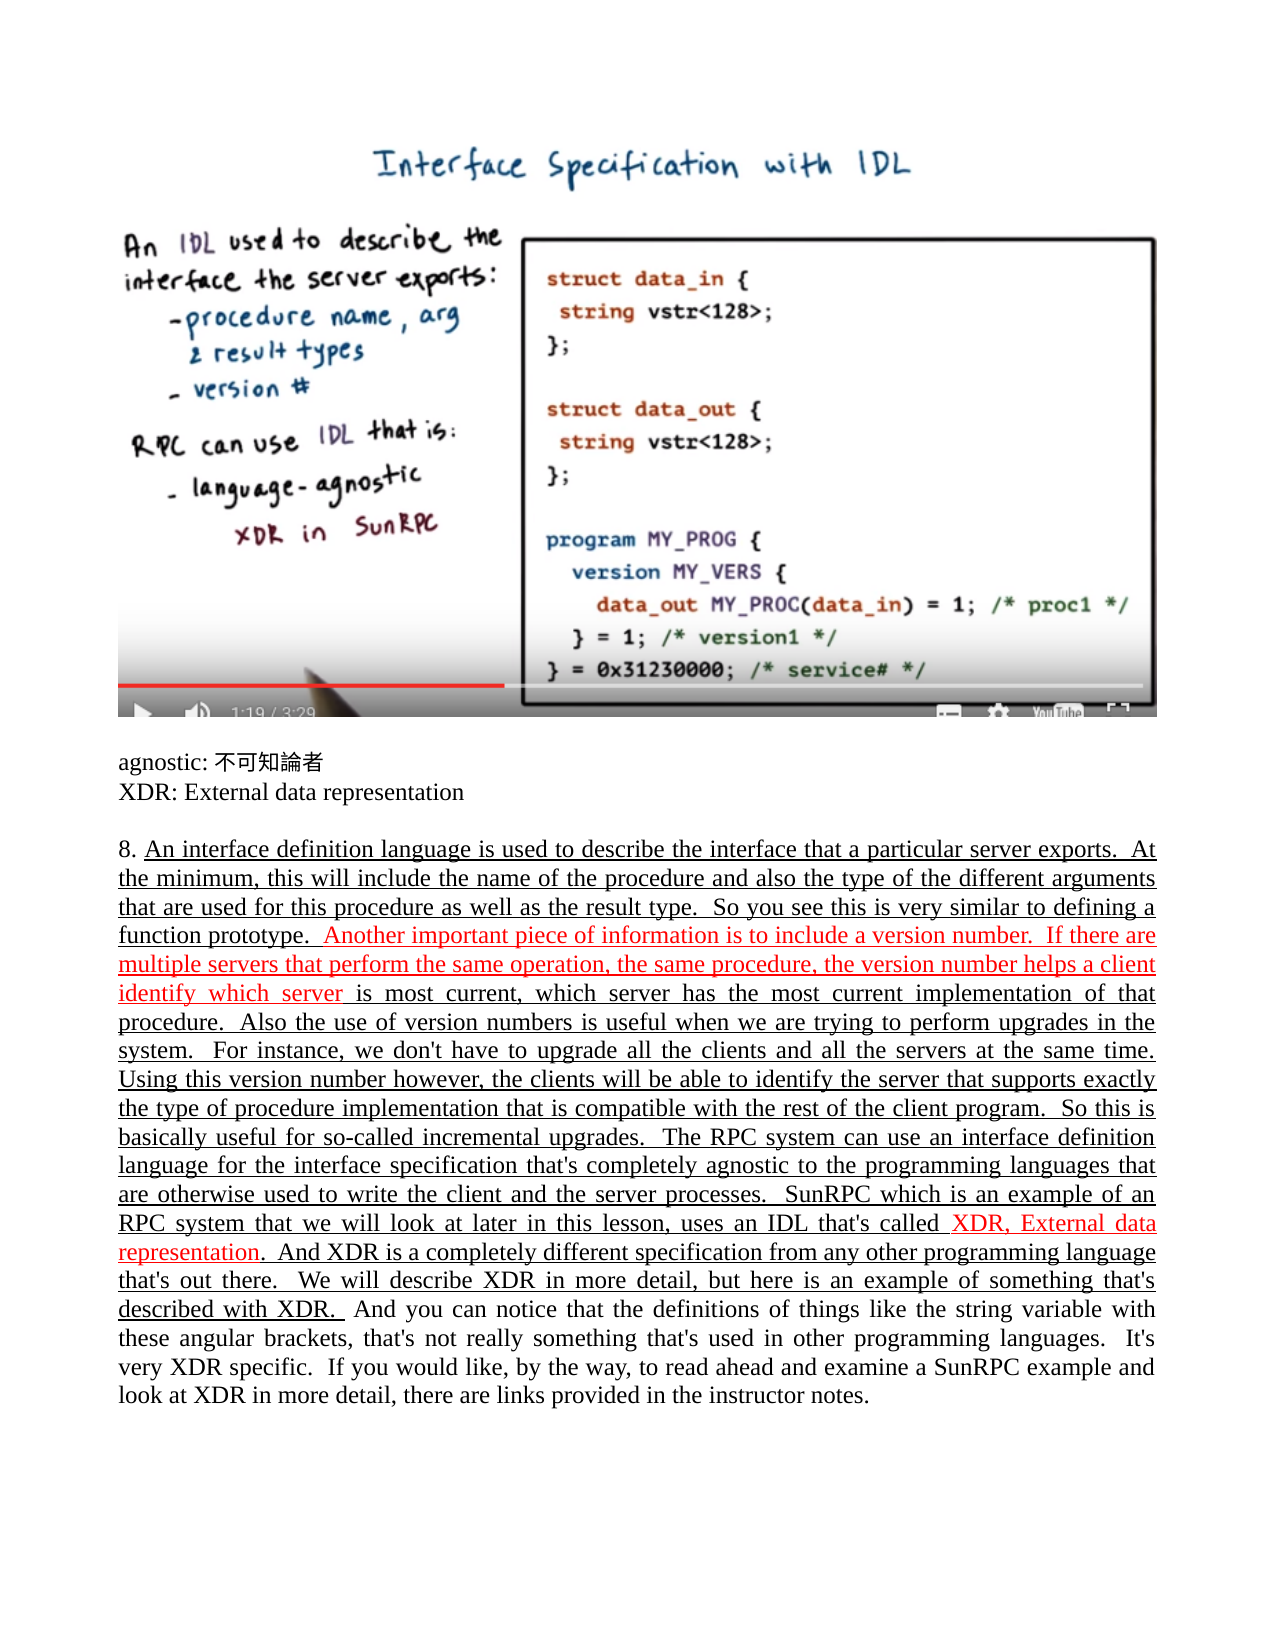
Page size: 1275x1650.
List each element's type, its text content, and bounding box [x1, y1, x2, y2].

text 8. An interface definition language is used to describe the interface that a particular server exports. At the minimum, this will include the name of the procedure and also the type of the different arguments [118, 834, 1157, 888]
text agnostic: 不可知論者 [118, 745, 1157, 777]
text the type of procedure implementation that is compatible with the rest of the client program. So this is basically useful for so-called incremental upgrades. The RPC system can use an interface definition language for the interface specification that's completely agnostic to the programming languages that [118, 1091, 1157, 1176]
text multiple servers that perform the same operation, the same procedure, the version number helps a client identify which server is most current, which server has the most current implementation of that procedure. Also the use of version numbers is useful when we are trying to perform upgrades in the system. For instance, we don't have to upgrade all the clients and all the servers at the same time. Using this version number however, the clients will be able to identify the server that supports exactly [118, 947, 1157, 1089]
picture [118, 146, 1157, 717]
text XDR: External data representation [118, 777, 1157, 806]
text are otherwise used to write the client and the server processes. SunRPC which is an example of an RPC system that we will look at later in this lesson, uses an IDL that's called XDR, External data representation. And XDR is a completely different specification from any other programming language that's out there. We will describe XDR in more detail, but here is an example of something that's described with XDR. And you can notice that the definitions of things like the string variable with these angular brackets, that's not really something that's used in other programming languages. It's very XDR specific. If you would like, by the way, to read ahead and examine a SunRPC example and look at XDR in more detail, there are links provided in the instructor notes. [118, 1177, 1157, 1409]
text that are used for this procedure as well as the result type. So you see this is very similar to defining a function prototype. Another important piece of information is to include a version number. If there are [118, 889, 1157, 946]
